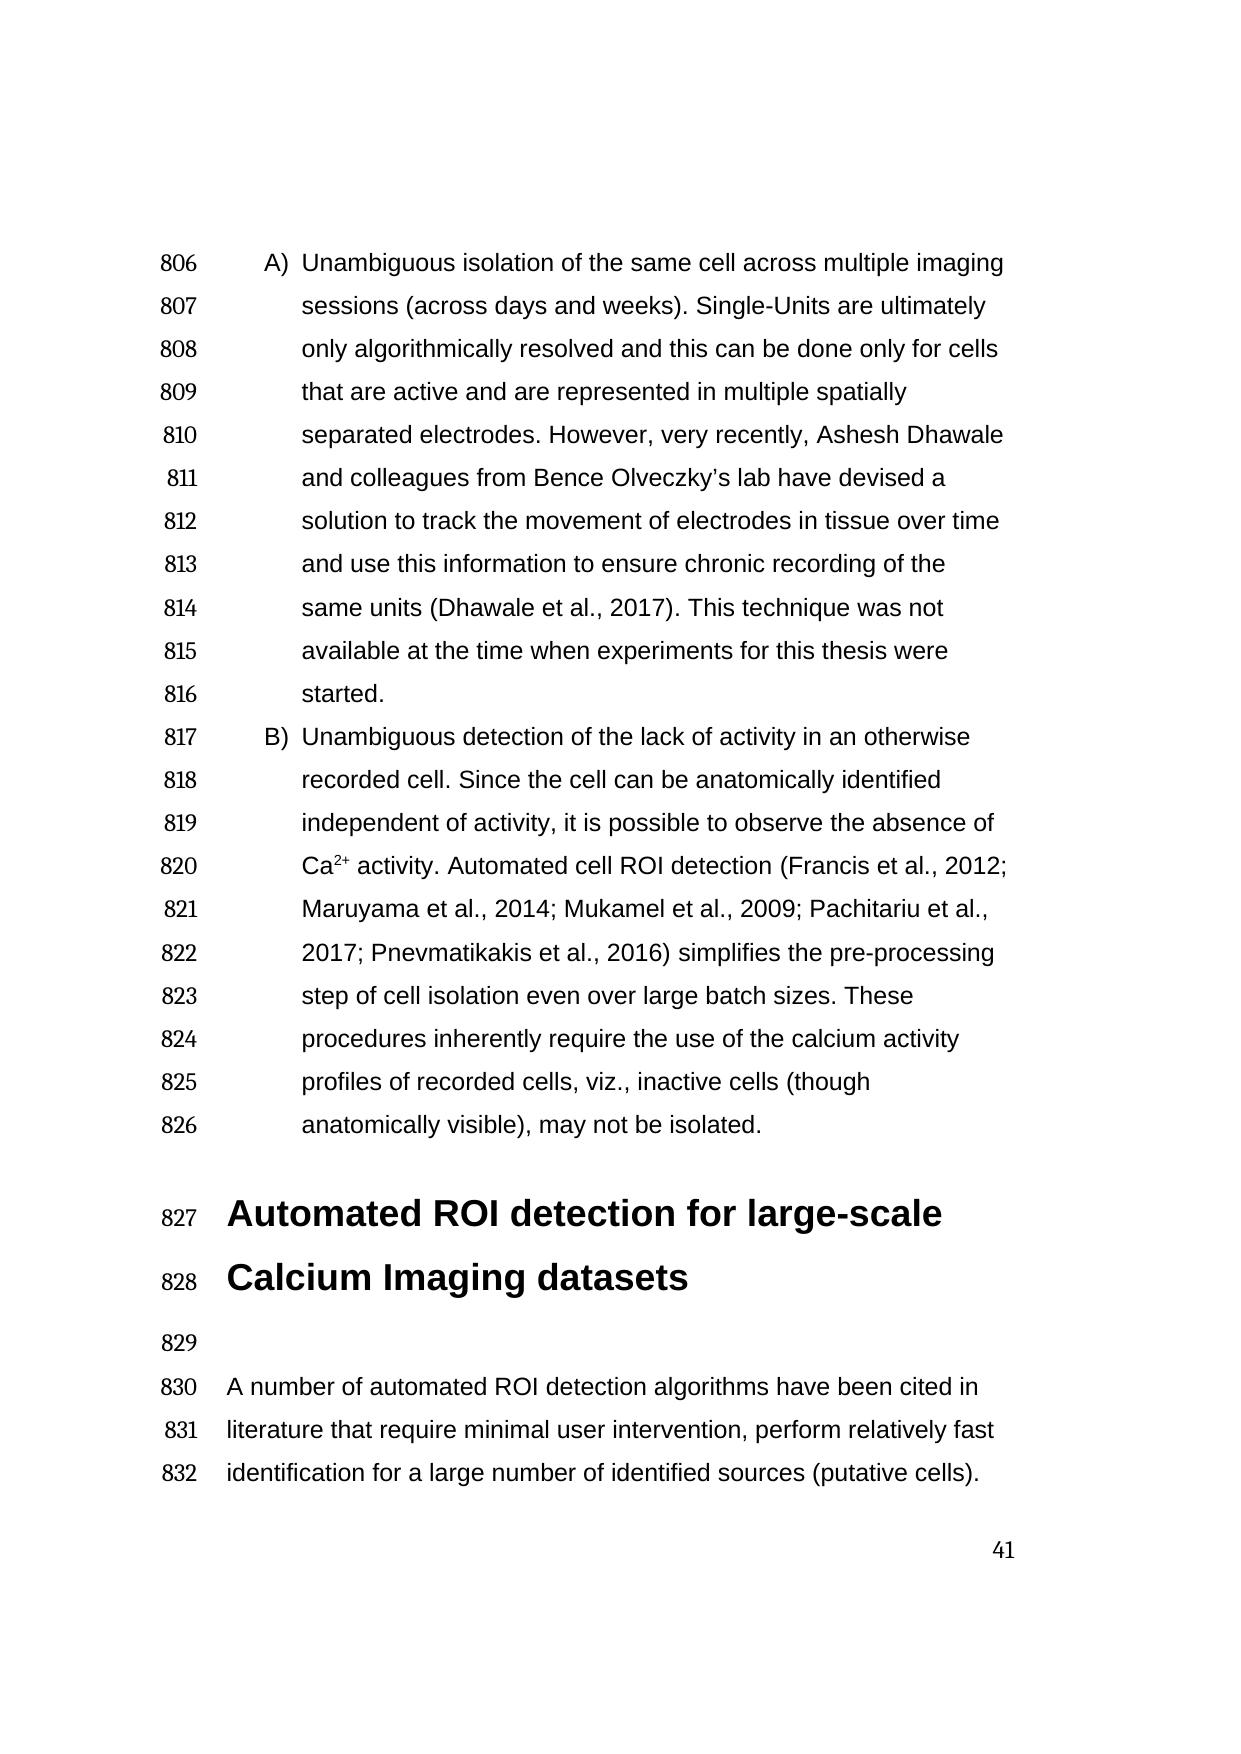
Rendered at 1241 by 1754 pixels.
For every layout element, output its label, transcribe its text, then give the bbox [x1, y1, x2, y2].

subtitle Automated ROI detection for large-scale Calcium Imaging datasets [226, 1191, 1014, 1298]
text A number of automated ROI detection algorithms have been cited in literature that require minimal user intervention, perform relatively fast identification for a large number of identified sources (putative cells). [226, 1372, 1014, 1487]
list Unambiguous isolation of the same cell across multiple imaging sessions (across days and weeks). Single-Units are ultimately only algorithmically resolved and this can be done only for cells that are active and are represented in multiple spatially separated electrodes. However, very recently, Ashesh Dhawale and colleagues from Bence Olveczky’s lab have devised a solution to track the movement of electrodes in tissue over time and use this information to ensure chronic recording of the same units (Dhawale et al., 2017). This technique was not available at the time when experiments for this thesis were started. [264, 248, 1014, 708]
list Unambiguous detection of the lack of activity in an otherwise recorded cell. Since the cell can be anatomically identified independent of activity, it is possible to observe the absence of Ca2+ activity. Automated cell ROI detection (Francis et al., 2012; Maruyama et al., 2014; Mukamel et al., 2009; Pachitariu et al., 2017; Pnevmatikakis et al., 2016)⁠ simplifies the pre-processing step of cell isolation even over large batch sizes. These procedures inherently require the use of the calcium activity profiles of recorded cells, viz., inactive cells (though anatomically visible), may not be isolated. [264, 722, 1014, 1139]
